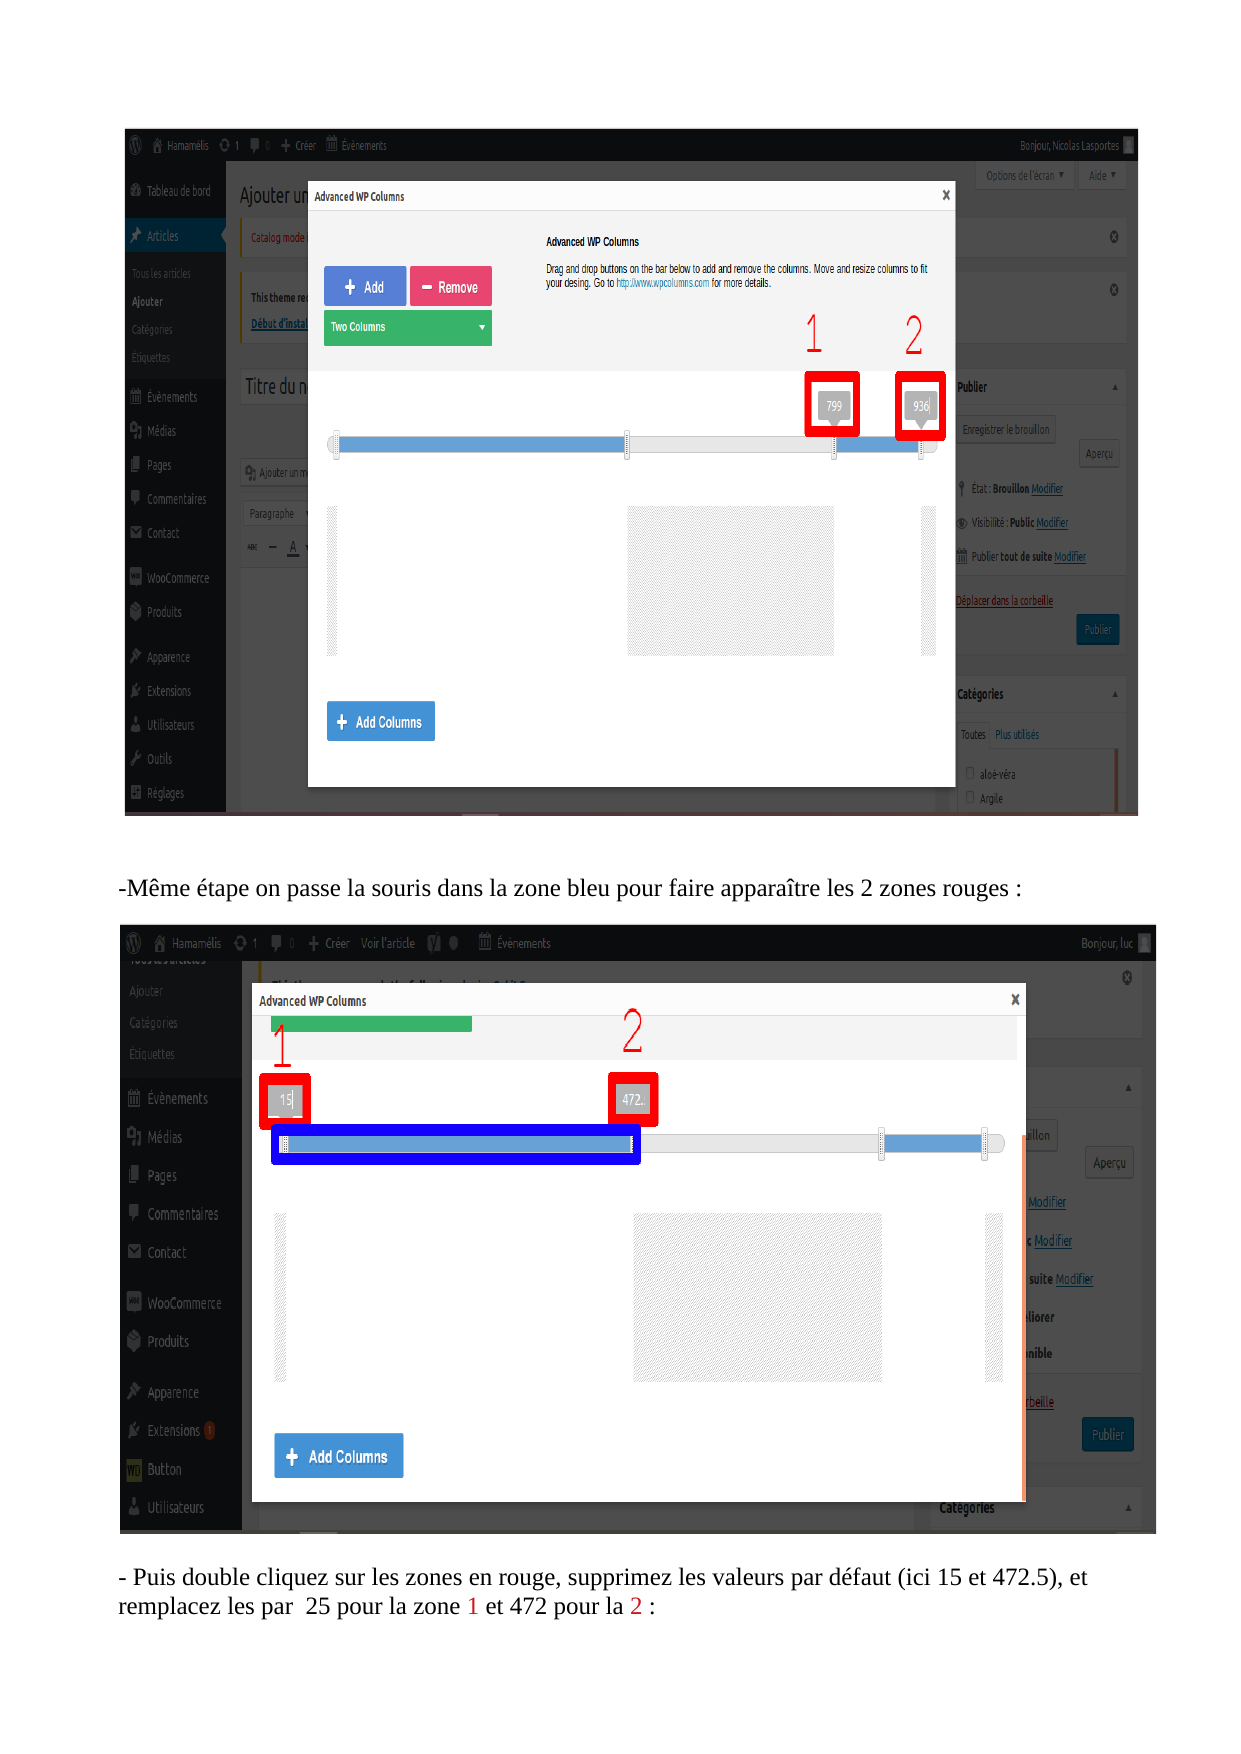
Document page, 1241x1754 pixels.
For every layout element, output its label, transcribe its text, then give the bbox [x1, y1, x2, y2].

picture [124, 127, 1139, 816]
picture [120, 923, 1157, 1534]
text - Puis double cliquez sur les zones en rouge, supprimez les valeurs par défaut (ici 15 et 472.5), et remplacez les par 25 pour la zone 1 et 472 pour la 2 : [118, 1562, 1122, 1619]
picture [133, 229, 140, 238]
text -Même étape on passe la souris dans la zone bleu pour faire apparaître les 2 zones rouges : [118, 873, 1122, 901]
